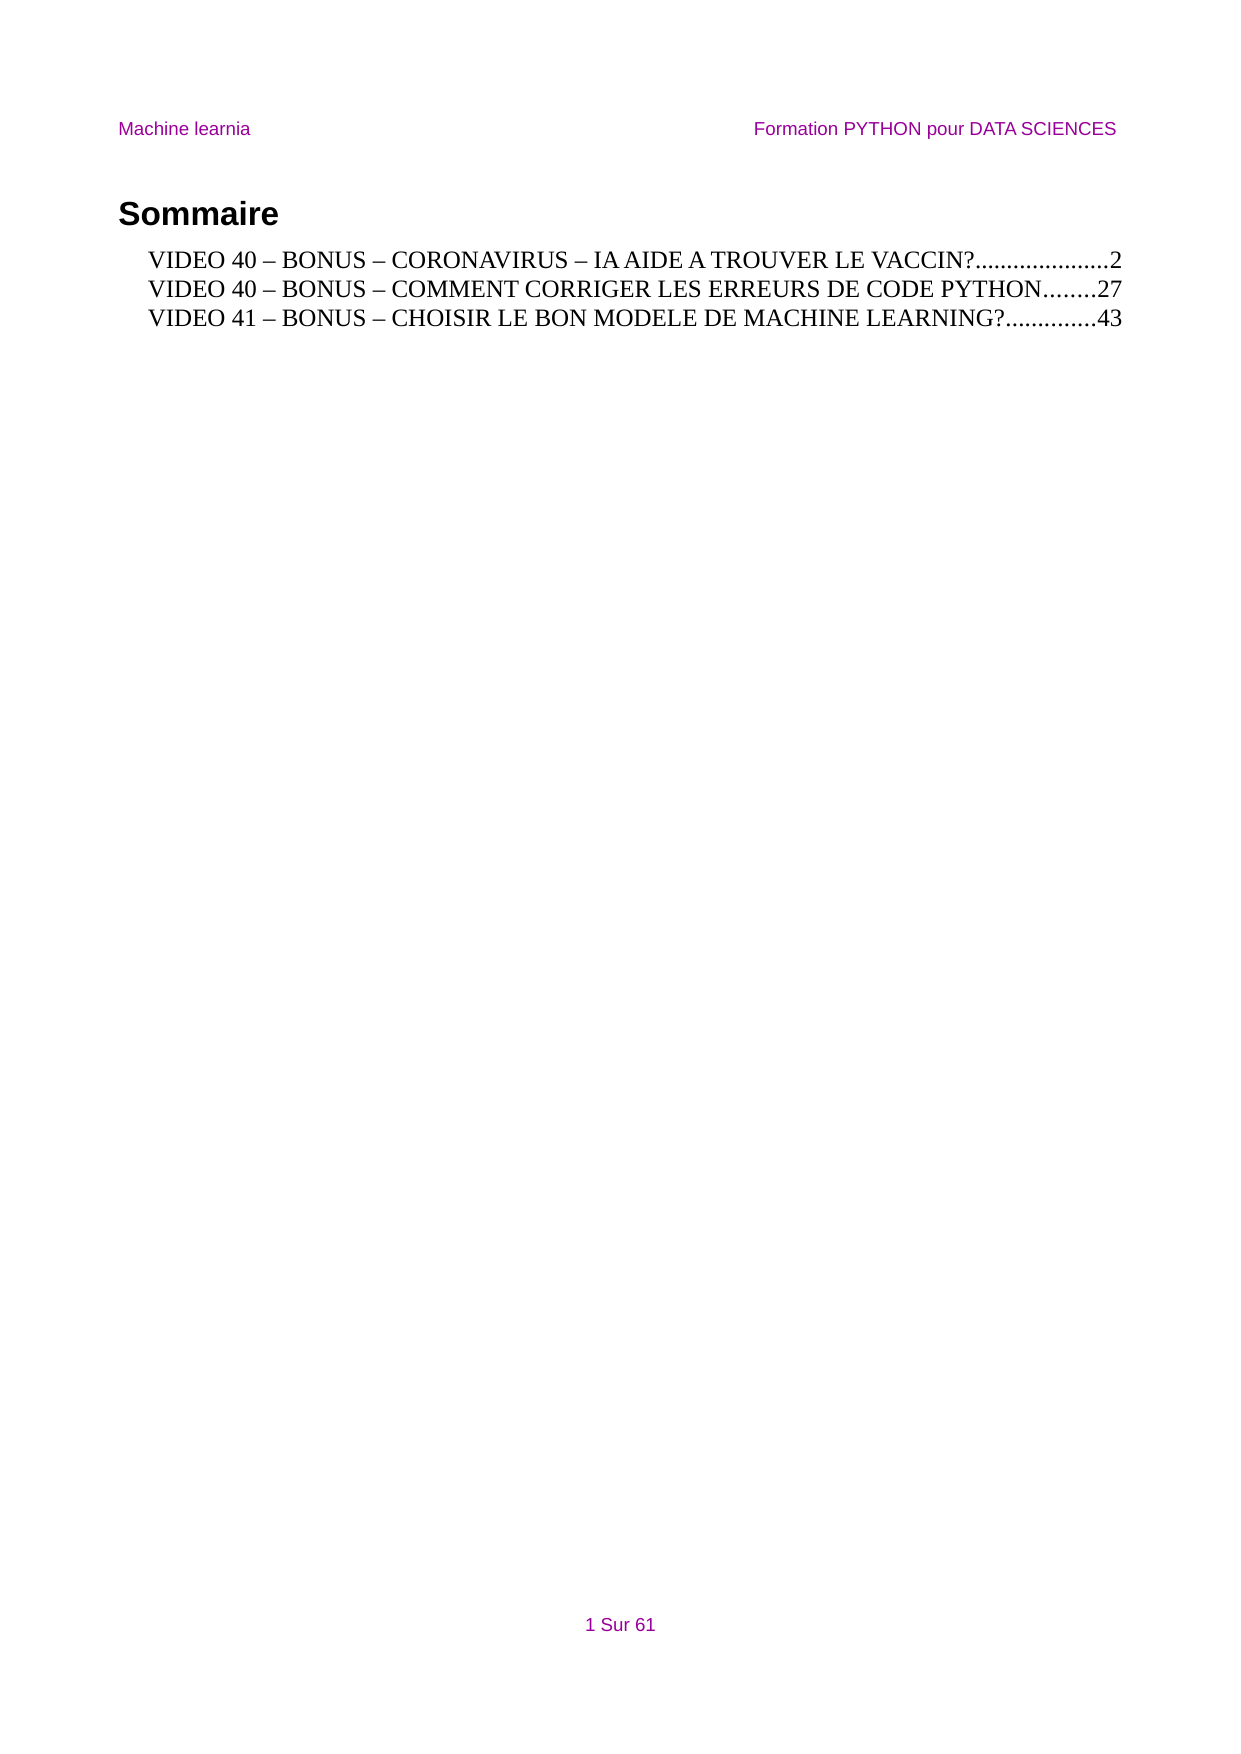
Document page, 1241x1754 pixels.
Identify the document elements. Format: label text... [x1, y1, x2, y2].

text VIDEO 41 – BONUS – CHOISIR LE BON MODELE DE MACHINE LEARNING? 43 [148, 303, 1122, 331]
subtitle Sommaire [118, 194, 1122, 233]
text VIDEO 40 – BONUS – COMMENT CORRIGER LES ERREURS DE CODE PYTHON 27 [148, 274, 1122, 303]
text VIDEO 40 – BONUS – CORONAVIRUS – IA AIDE A TROUVER LE VACCIN? 2 [148, 245, 1122, 274]
